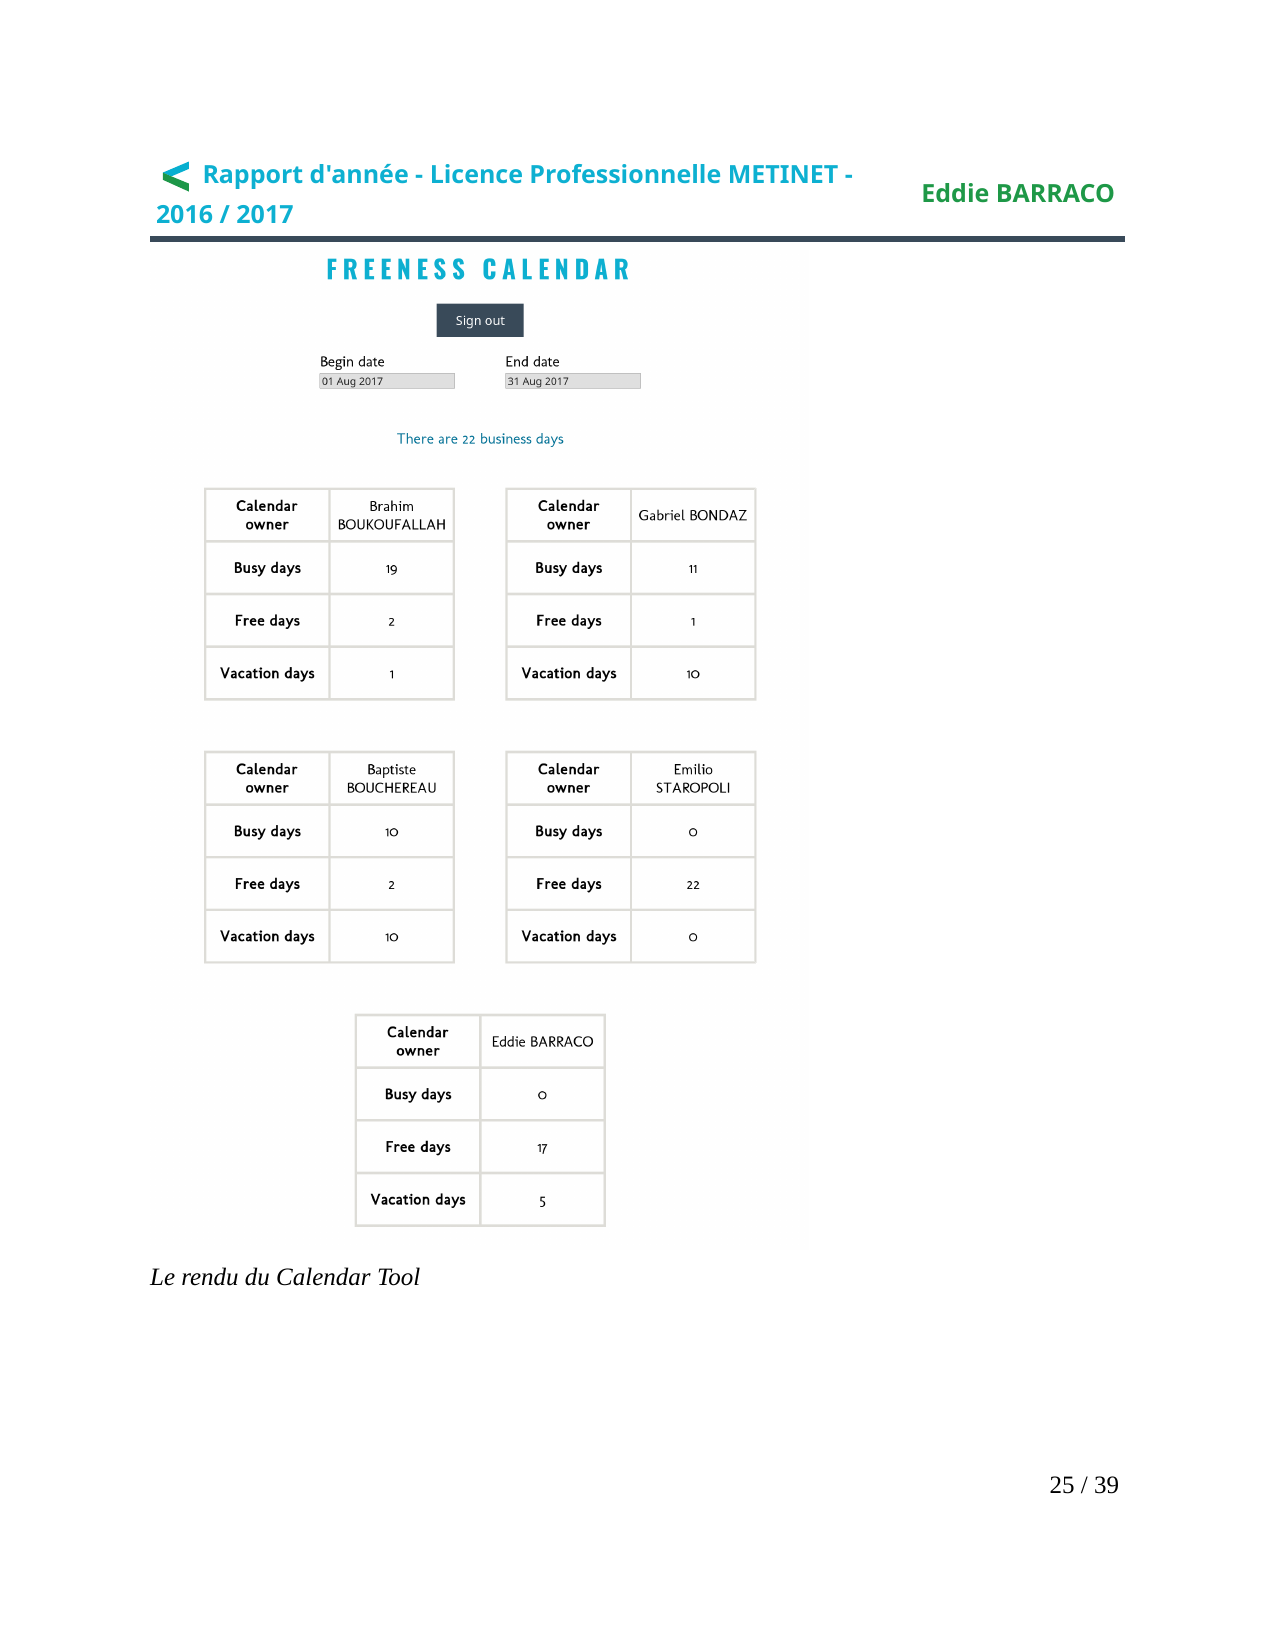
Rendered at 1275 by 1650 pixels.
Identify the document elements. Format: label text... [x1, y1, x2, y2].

text Le rendu du Calendar Tool [150, 1262, 1125, 1291]
picture [150, 250, 810, 1250]
